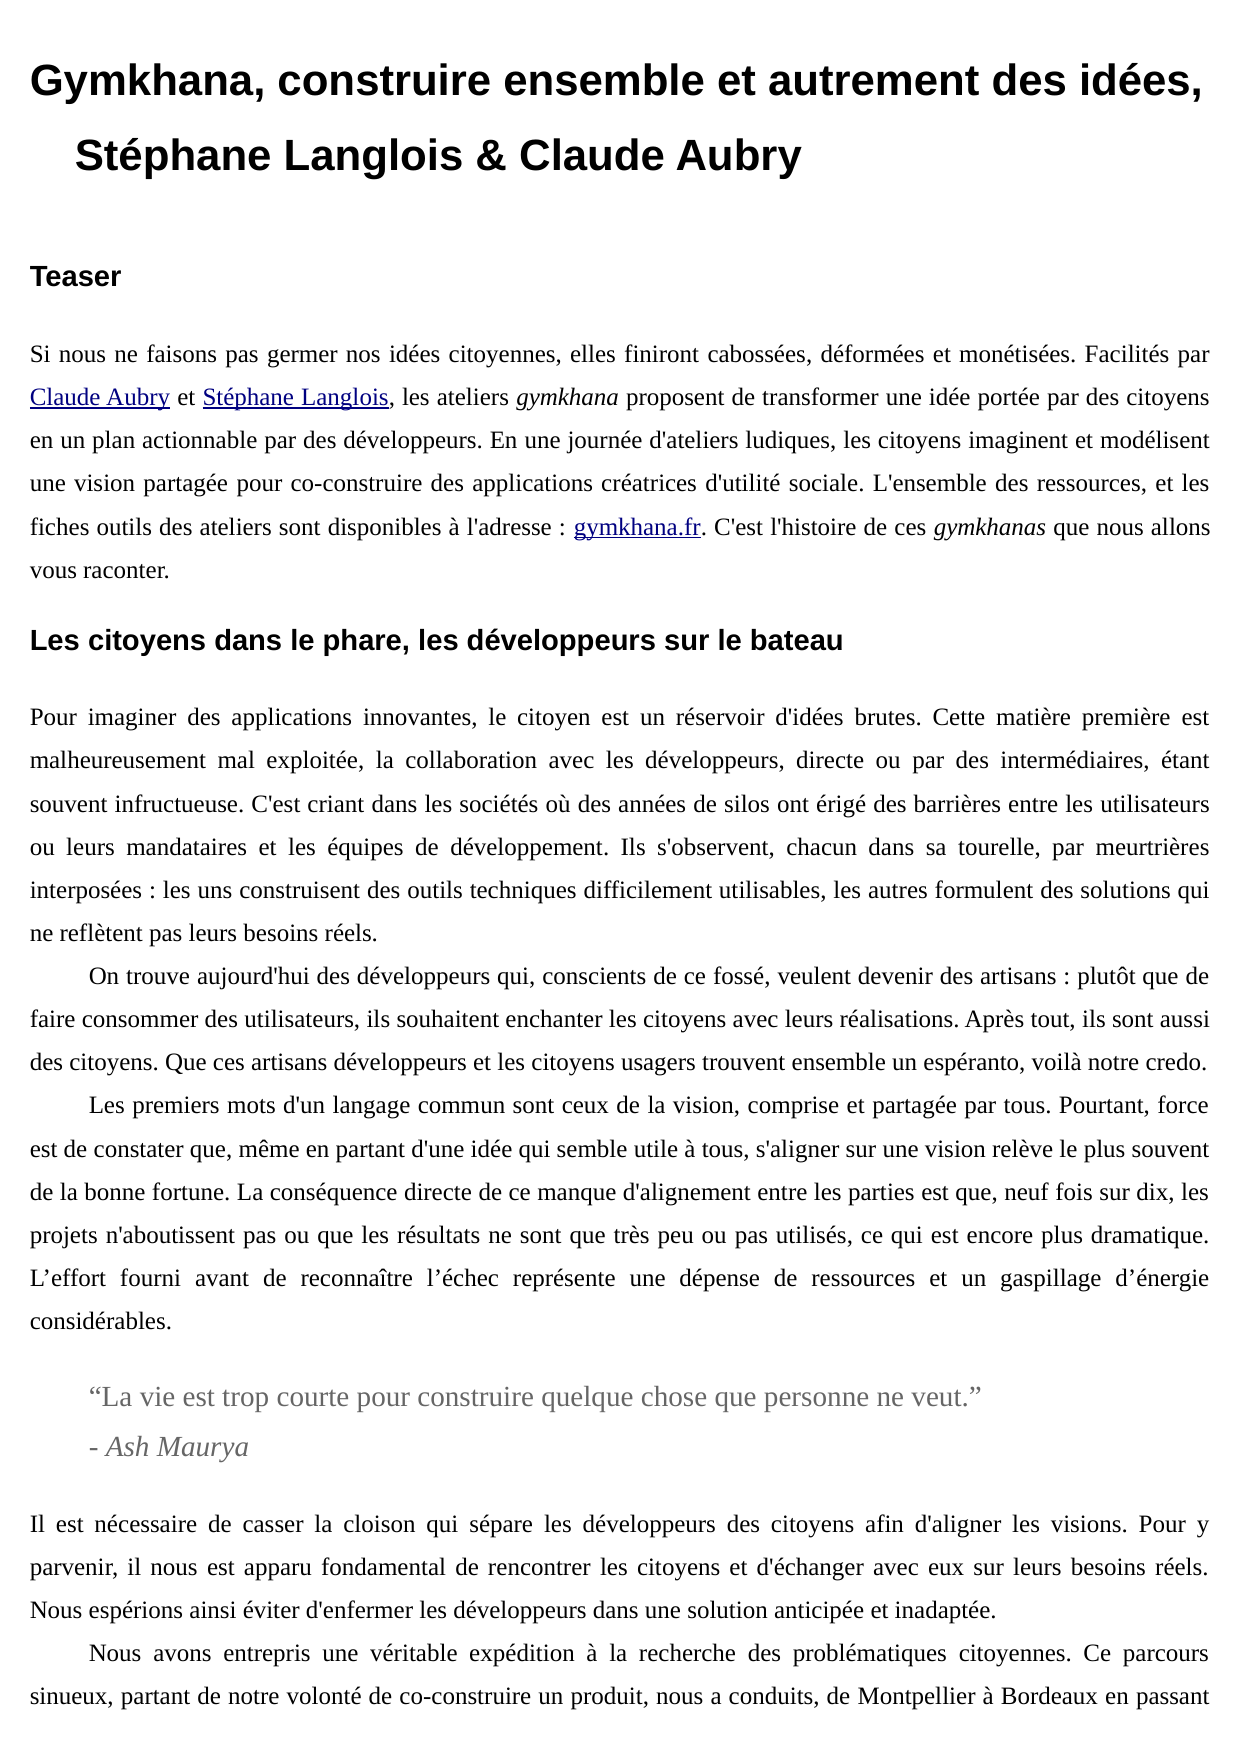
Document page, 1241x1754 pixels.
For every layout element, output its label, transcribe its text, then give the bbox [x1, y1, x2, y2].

subtitle Gymkhana, construire ensemble et autrement des idées, Stéphane Langlois & Claude Aubry [29, 54, 1211, 180]
text “La vie est trop courte pour construire quelque chose que personne ne veut.” - Ash Maurya [88, 1379, 1211, 1463]
subtitle Les citoyens dans le phare, les développeurs sur le bateau [29, 623, 1211, 656]
text Il est nécessaire de casser la cloison qui sépare les développeurs des citoyens afin d'aligner les visions. Pour y parvenir, il nous est apparu fondamental de rencontrer les citoyens et d'échanger avec eux sur leurs besoins réels. Nous espérions ainsi éviter d'enfermer les développeurs dans une solution anticipée et inadaptée. [29, 1509, 1211, 1624]
text Nous avons entrepris une véritable expédition à la recherche des problématiques citoyennes. Ce parcours sinueux, partant de notre volonté de co-construire un produit, nous a conduits, de Montpellier à Bordeaux en passant [29, 1638, 1211, 1710]
text Si nous ne faisons pas germer nos idées citoyennes, elles finiront cabossées, déformées et monétisées. Facilités par Claude Aubry et Stéphane Langlois, les ateliers gymkhana proposent de transformer une idée portée par des citoyens en un plan actionnable par des développeurs. En une journée d'ateliers ludiques, les citoyens imaginent et modélisent une vision partagée pour co-construire des applications créatrices d'utilité sociale. L'ensemble des ressources, et les fiches outils des ateliers sont disponibles à l'adresse : gymkhana.fr. C'est l'histoire de ces gymkhanas que nous allons vous raconter. [29, 339, 1211, 583]
subtitle Teaser [29, 259, 1211, 293]
text On trouve aujourd'hui des développeurs qui, conscients de ce fossé, veulent devenir des artisans : plutôt que de faire consommer des utilisateurs, ils souhaitent enchanter les citoyens avec leurs réalisations. Après tout, ils sont aussi des citoyens. Que ces artisans développeurs et les citoyens usagers trouvent ensemble un espéranto, voilà notre credo. [29, 961, 1211, 1076]
text Les premiers mots d'un langage commun sont ceux de la vision, comprise et partagée par tous. Pourtant, force est de constater que, même en partant d'une idée qui semble utile à tous, s'aligner sur une vision relève le plus souvent de la bonne fortune. La conséquence directe de ce manque d'alignement entre les parties est que, neuf fois sur dix, les projets n'aboutissent pas ou que les résultats ne sont que très peu ou pas utilisés, ce qui est encore plus dramatique. L’effort fourni avant de reconnaître l’échec représente une dépense de ressources et un gaspillage d’énergie considérables. [29, 1091, 1211, 1335]
text Pour imaginer des applications innovantes, le citoyen est un réservoir d'idées brutes. Cette matière première est malheureusement mal exploitée, la collaboration avec les développeurs, directe ou par des intermédiaires, étant souvent infructueuse. C'est criant dans les sociétés où des années de silos ont érigé des barrières entre les utilisateurs ou leurs mandataires et les équipes de développement. Ils s'observent, chacun dans sa tourelle, par meurtrières interposées : les uns construisent des outils techniques difficilement utilisables, les autres formulent des solutions qui ne reflètent pas leurs besoins réels. [29, 702, 1211, 947]
